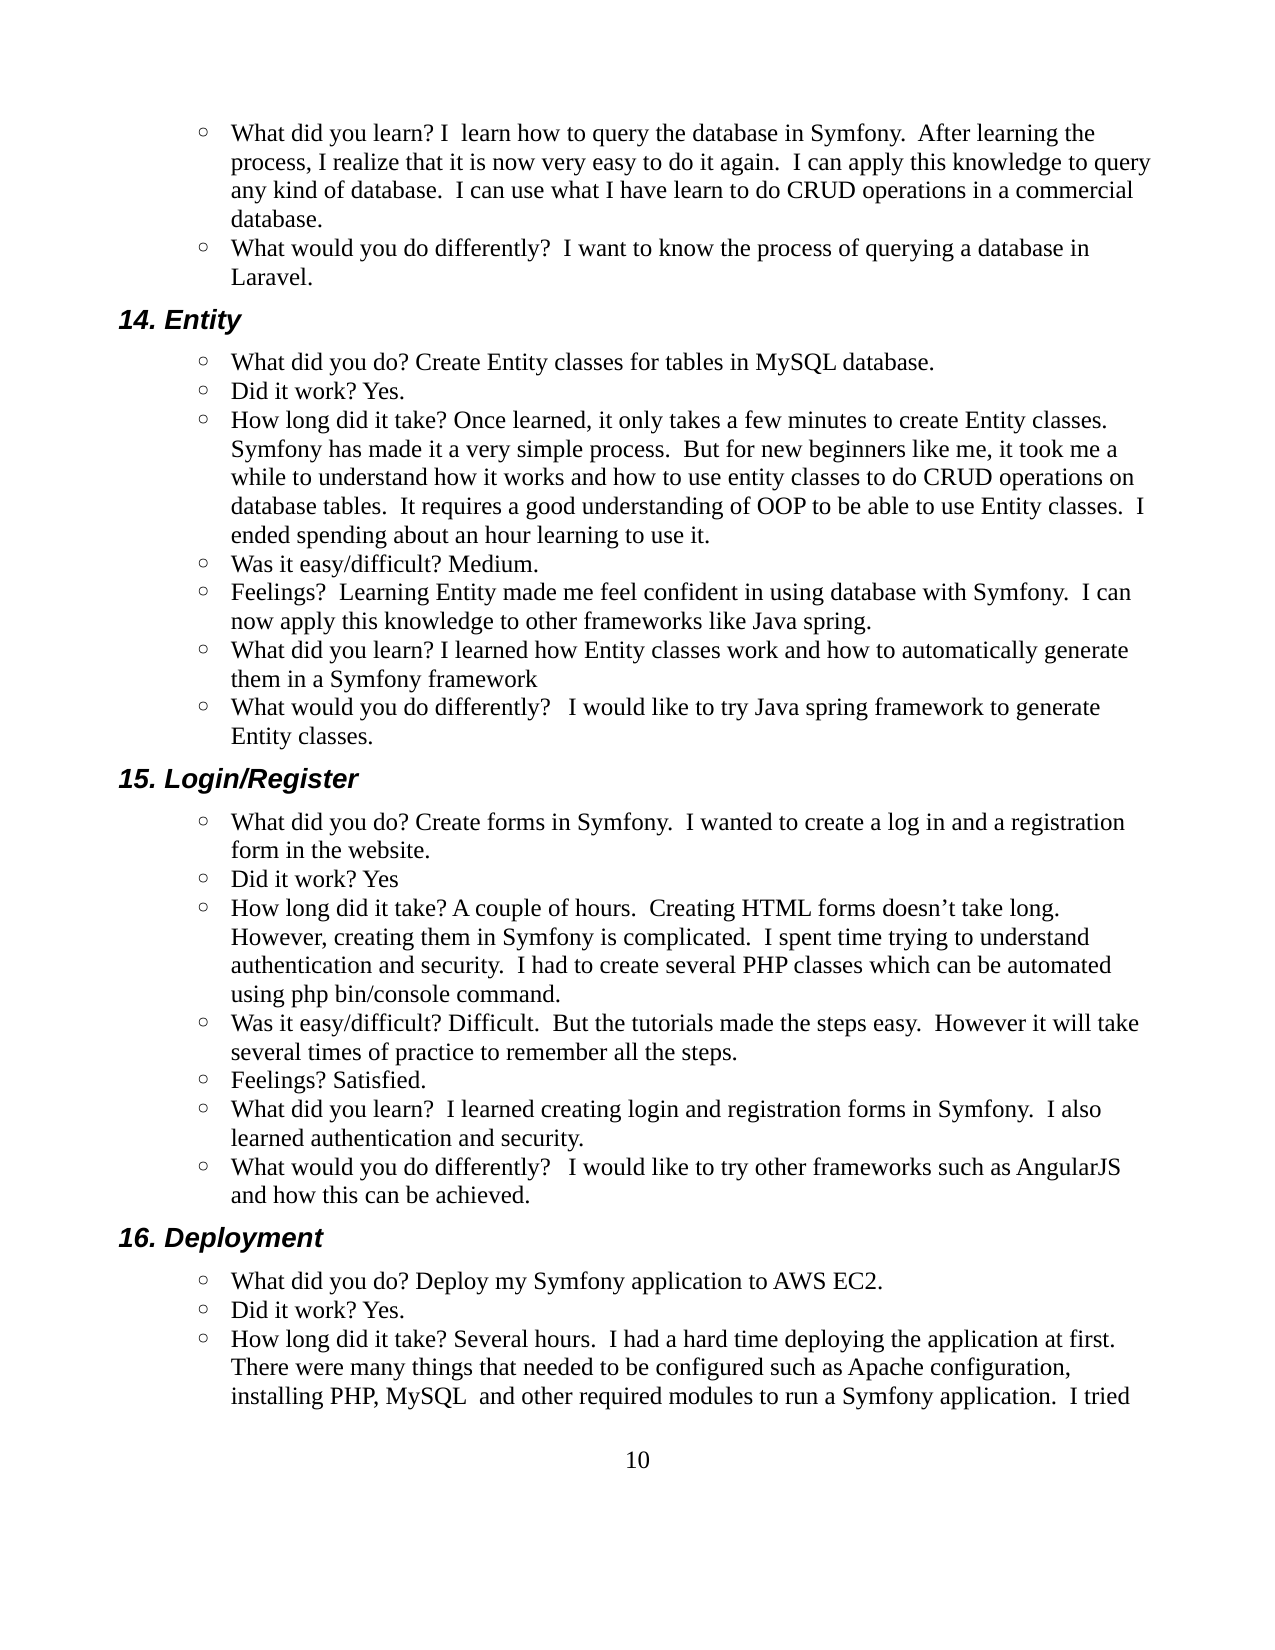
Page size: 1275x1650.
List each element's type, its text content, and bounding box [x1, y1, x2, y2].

list How long did it take? Once learned, it only takes a few minutes to create Entity classes. Symfony has made it a very simple process. But for new beginners like me, it took me a while to understand how it works and how to use entity classes to do CRUD operations on database tables. It requires a good understanding of OOP to be able to use Entity classes. I ended spending about an hour learning to use it. [193, 405, 1157, 549]
list How long did it take? Several hours. I had a hard time deploying the application at first. There were many things that needed to be configured such as Apache configuration, installing PHP, MySQL and other required modules to run a Symfony application. I tried [193, 1324, 1157, 1410]
list What would you do differently? I want to know the process of querying a database in Laravel. [193, 233, 1157, 291]
list What would you do differently? I would like to try other frameworks such as AngularJS and how this can be achieved. [193, 1152, 1157, 1209]
list Did it work? Yes. [193, 376, 1157, 405]
list Did it work? Yes [193, 864, 1157, 893]
list Was it easy/difficult? Medium. [193, 549, 1157, 577]
list Was it easy/difficult? Difficult. But the tutorials made the steps easy. However it will take several times of practice to remember all the steps. [193, 1008, 1157, 1066]
list How long did it take? A couple of hours. Creating HTML forms doesn’t take long. However, creating them in Symfony is complicated. I spent time trying to understand authentication and security. I had to create several PHP classes which can be automated using php bin/console command. [193, 893, 1157, 1008]
list What did you do? Deploy my Symfony application to AWS EC2. [193, 1266, 1157, 1295]
subtitle 14. Entity [118, 303, 1157, 335]
list What did you learn? I learned creating login and registration forms in Symfony. I also learned authentication and security. [193, 1094, 1157, 1152]
list Did it work? Yes. [193, 1295, 1157, 1324]
list What did you learn? I learn how to query the database in Symfony. After learning the process, I realize that it is now very easy to do it again. I can apply this knowledge to query any kind of database. I can use what I have learn to do CRUD operations in a commercial database. [193, 118, 1157, 233]
list What would you do differently? I would like to try Java spring framework to generate Entity classes. [193, 692, 1157, 750]
list What did you learn? I learned how Entity classes work and how to automatically generate them in a Symfony framework [193, 635, 1157, 692]
subtitle 16. Deployment [118, 1222, 1157, 1254]
list Feelings? Learning Entity made me feel confident in using database with Symfony. I can now apply this knowledge to other frameworks like Java spring. [193, 577, 1157, 635]
list Feelings? Satisfied. [193, 1066, 1157, 1094]
list What did you do? Create Entity classes for tables in MySQL database. [193, 347, 1157, 376]
list What did you do? Create forms in Symfony. I wanted to create a log in and a registration form in the website. [193, 807, 1157, 864]
subtitle 15. Login/Register [118, 762, 1157, 794]
